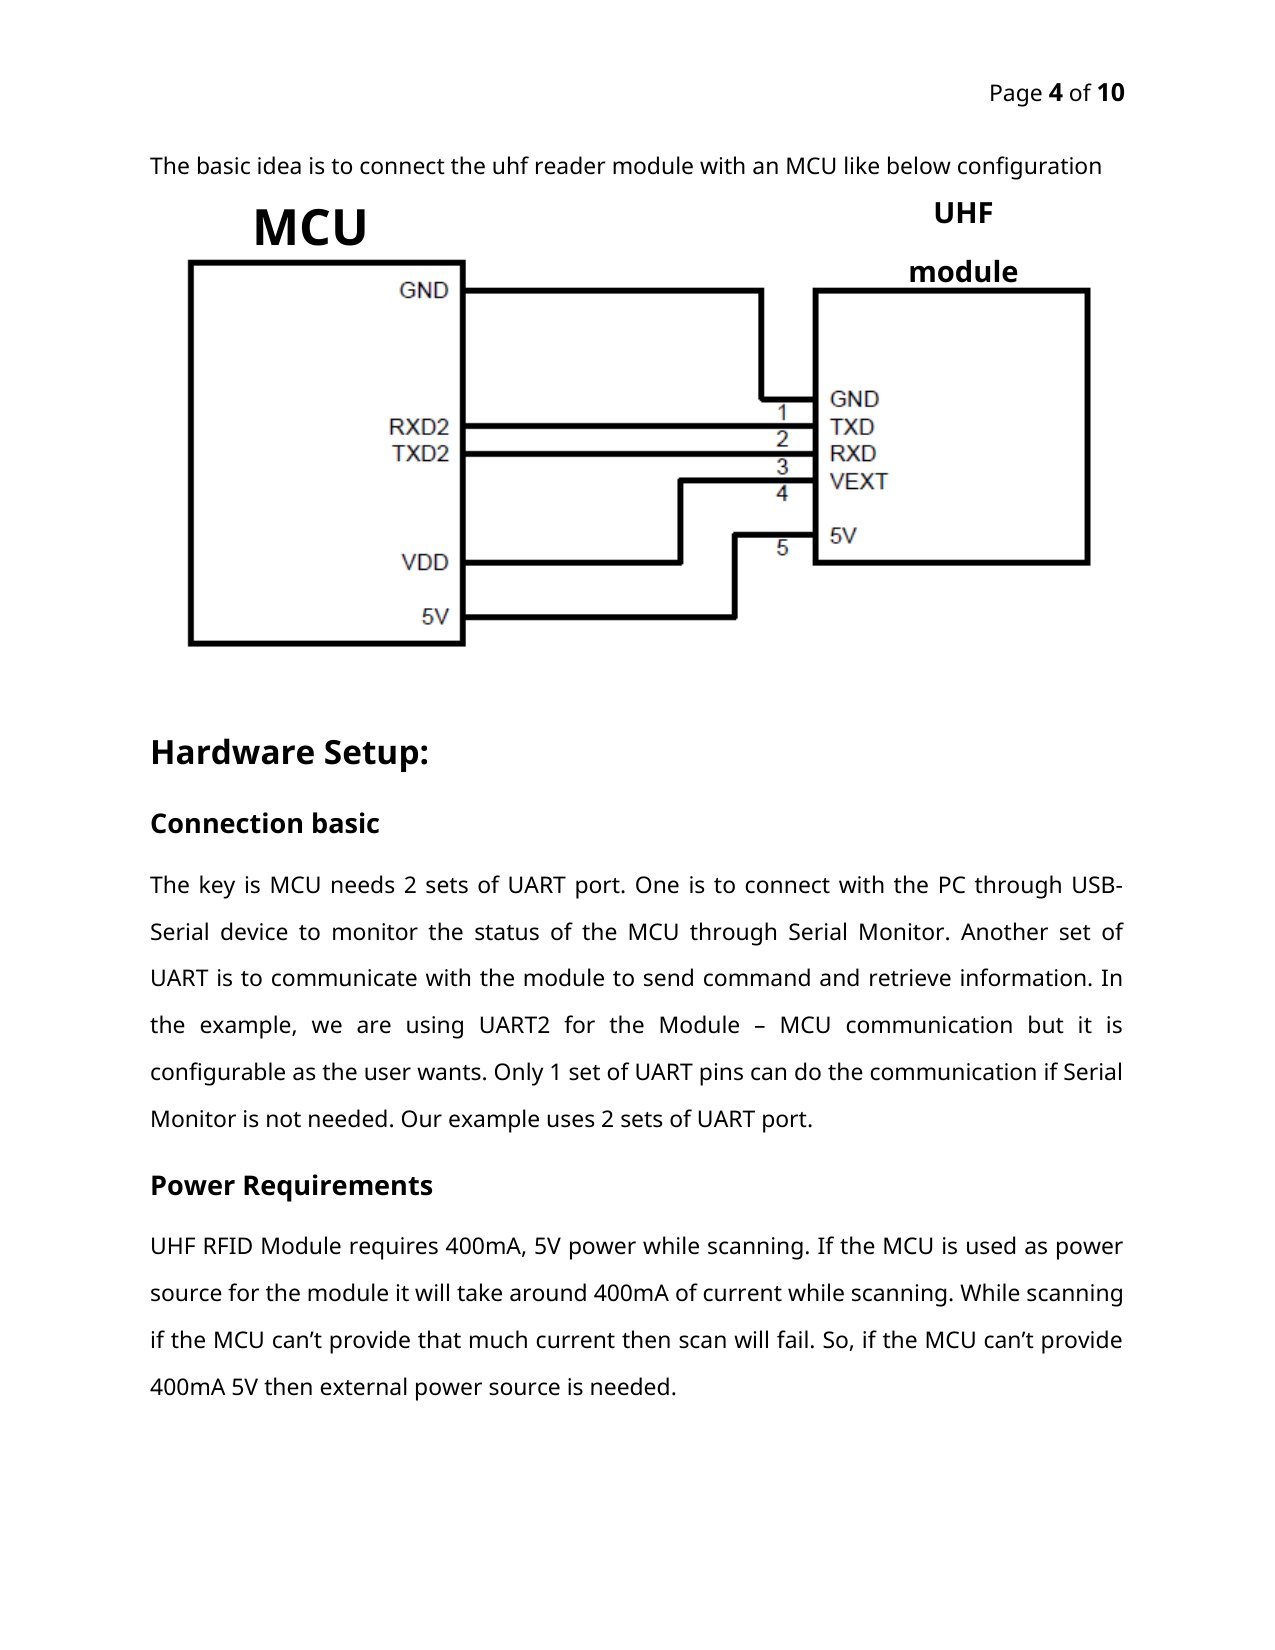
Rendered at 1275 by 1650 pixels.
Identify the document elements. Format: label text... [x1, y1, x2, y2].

text The key is MCU needs 2 sets of UART port. One is to connect with the PC through USB-Serial device to monitor the status of the MCU through Serial Monitor. Another set of UART is to communicate with the module to send command and retrieve information. In the example, we are using UART2 for the Module – MCU communication but it is configurable as the user wants. Only 1 set of UART pins can do the communication if Serial Monitor is not needed. Our example uses 2 sets of UART port. [150, 868, 1125, 1134]
text The basic idea is to connect the uhf reader module with an MCU like below configuration [150, 150, 1125, 181]
subtitle Connection basic [150, 805, 1125, 842]
picture [150, 213, 1125, 688]
subtitle Power Requirements [150, 1166, 1125, 1203]
subtitle Hardware Setup: [150, 728, 1125, 774]
text UHF RFID Module requires 400mA, 5V power while scanning. If the MCU is used as power source for the module it will take around 400mA of current while scanning. While scanning if the MCU can’t provide that much current then scan will fail. So, if the MCU can’t provide 400mA 5V then external power source is needed. [150, 1230, 1125, 1402]
text MCU [241, 191, 380, 250]
text UHF module [868, 192, 1058, 286]
